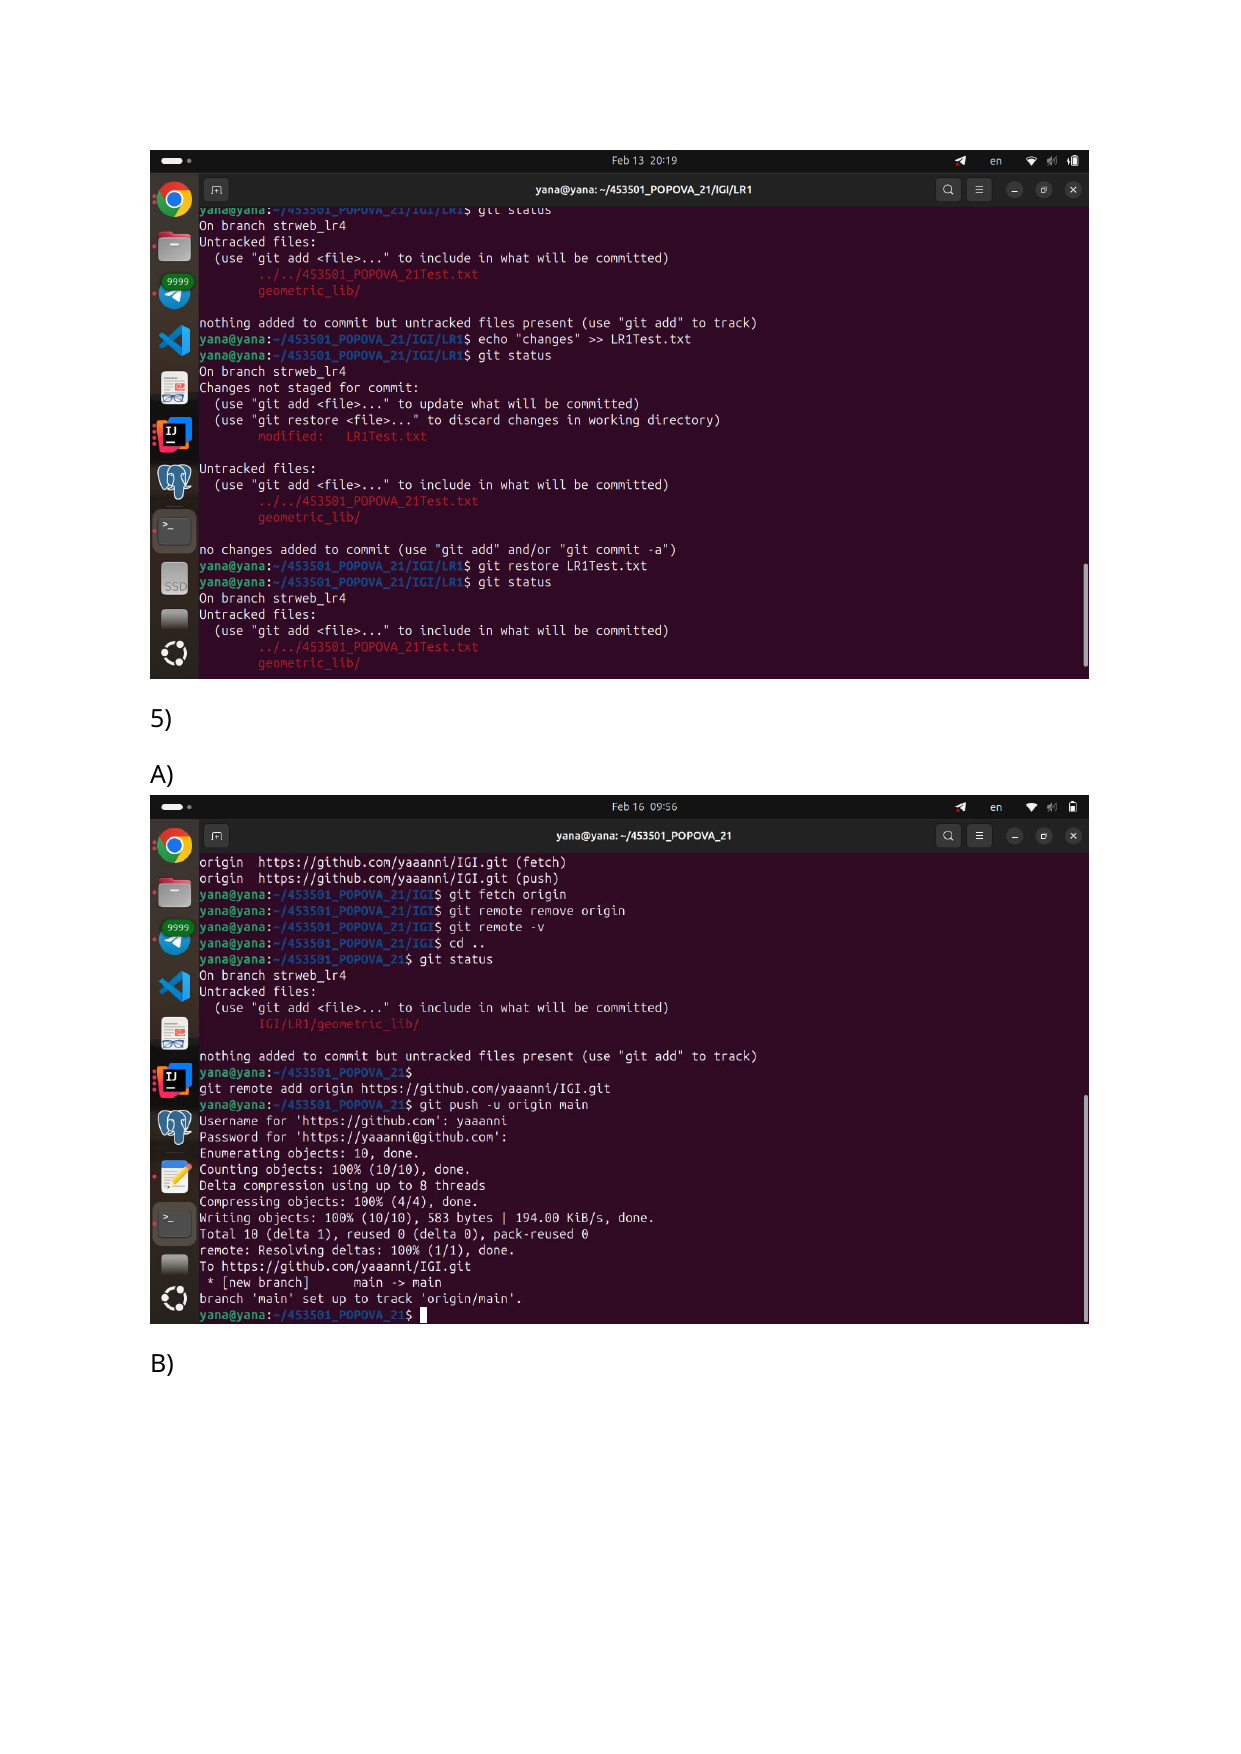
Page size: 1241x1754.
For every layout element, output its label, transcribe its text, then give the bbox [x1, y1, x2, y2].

text B) [150, 1346, 1090, 1380]
text 5) [150, 700, 1090, 734]
text A) [150, 756, 1090, 1324]
